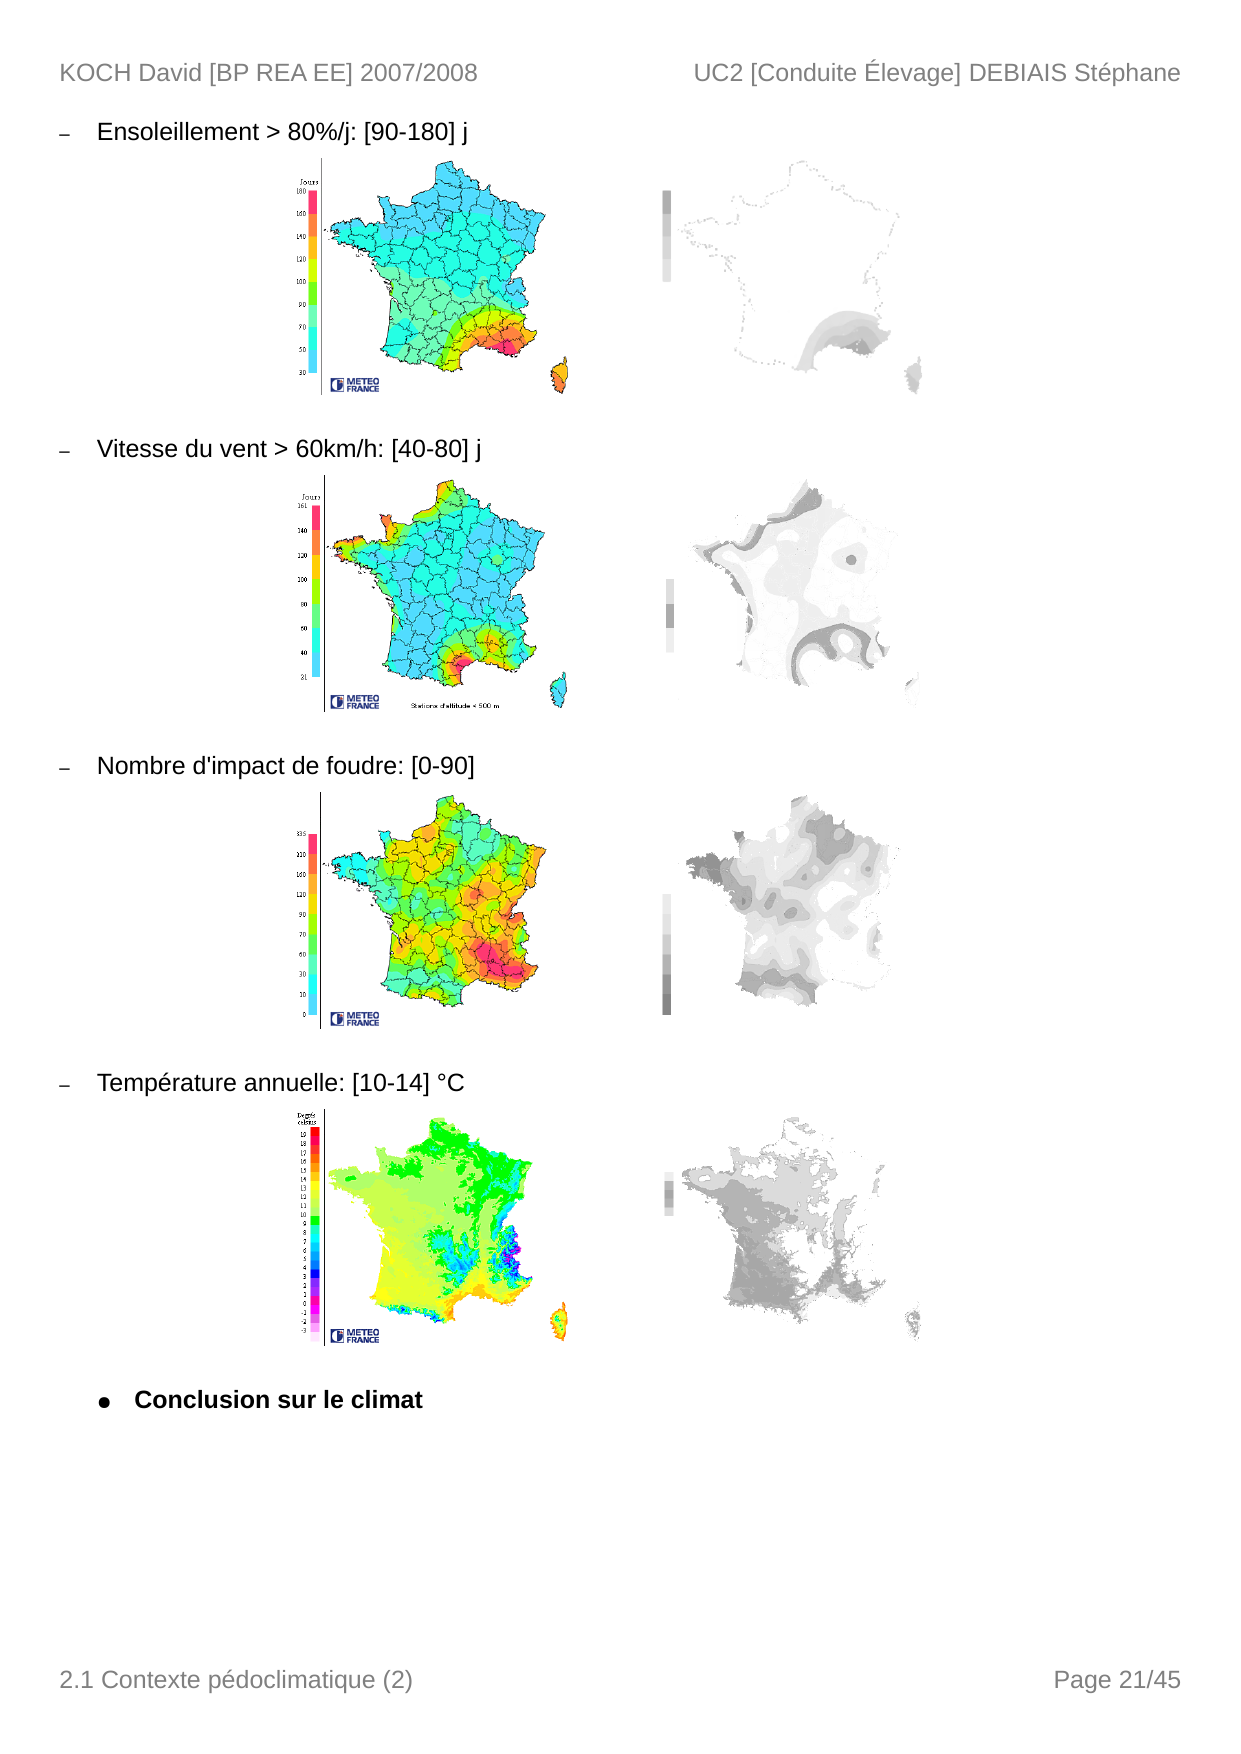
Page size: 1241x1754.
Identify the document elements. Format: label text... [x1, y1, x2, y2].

picture [649, 475, 924, 712]
picture [295, 1109, 570, 1346]
picture [295, 158, 570, 395]
picture [295, 475, 570, 712]
list Conclusion sur le climat [97, 1386, 1181, 1414]
picture [649, 1109, 924, 1346]
list Ensoleillement > 80%/j: [90-180] j [59, 118, 1181, 146]
list Nombre d'impact de foudre: [0-90] [59, 752, 1181, 780]
list Température annuelle: [10-14] °C [59, 1069, 1181, 1097]
picture [295, 792, 570, 1029]
picture [649, 792, 924, 1029]
list Vitesse du vent > 60km/h: [40-80] j [59, 435, 1181, 463]
picture [649, 158, 924, 395]
